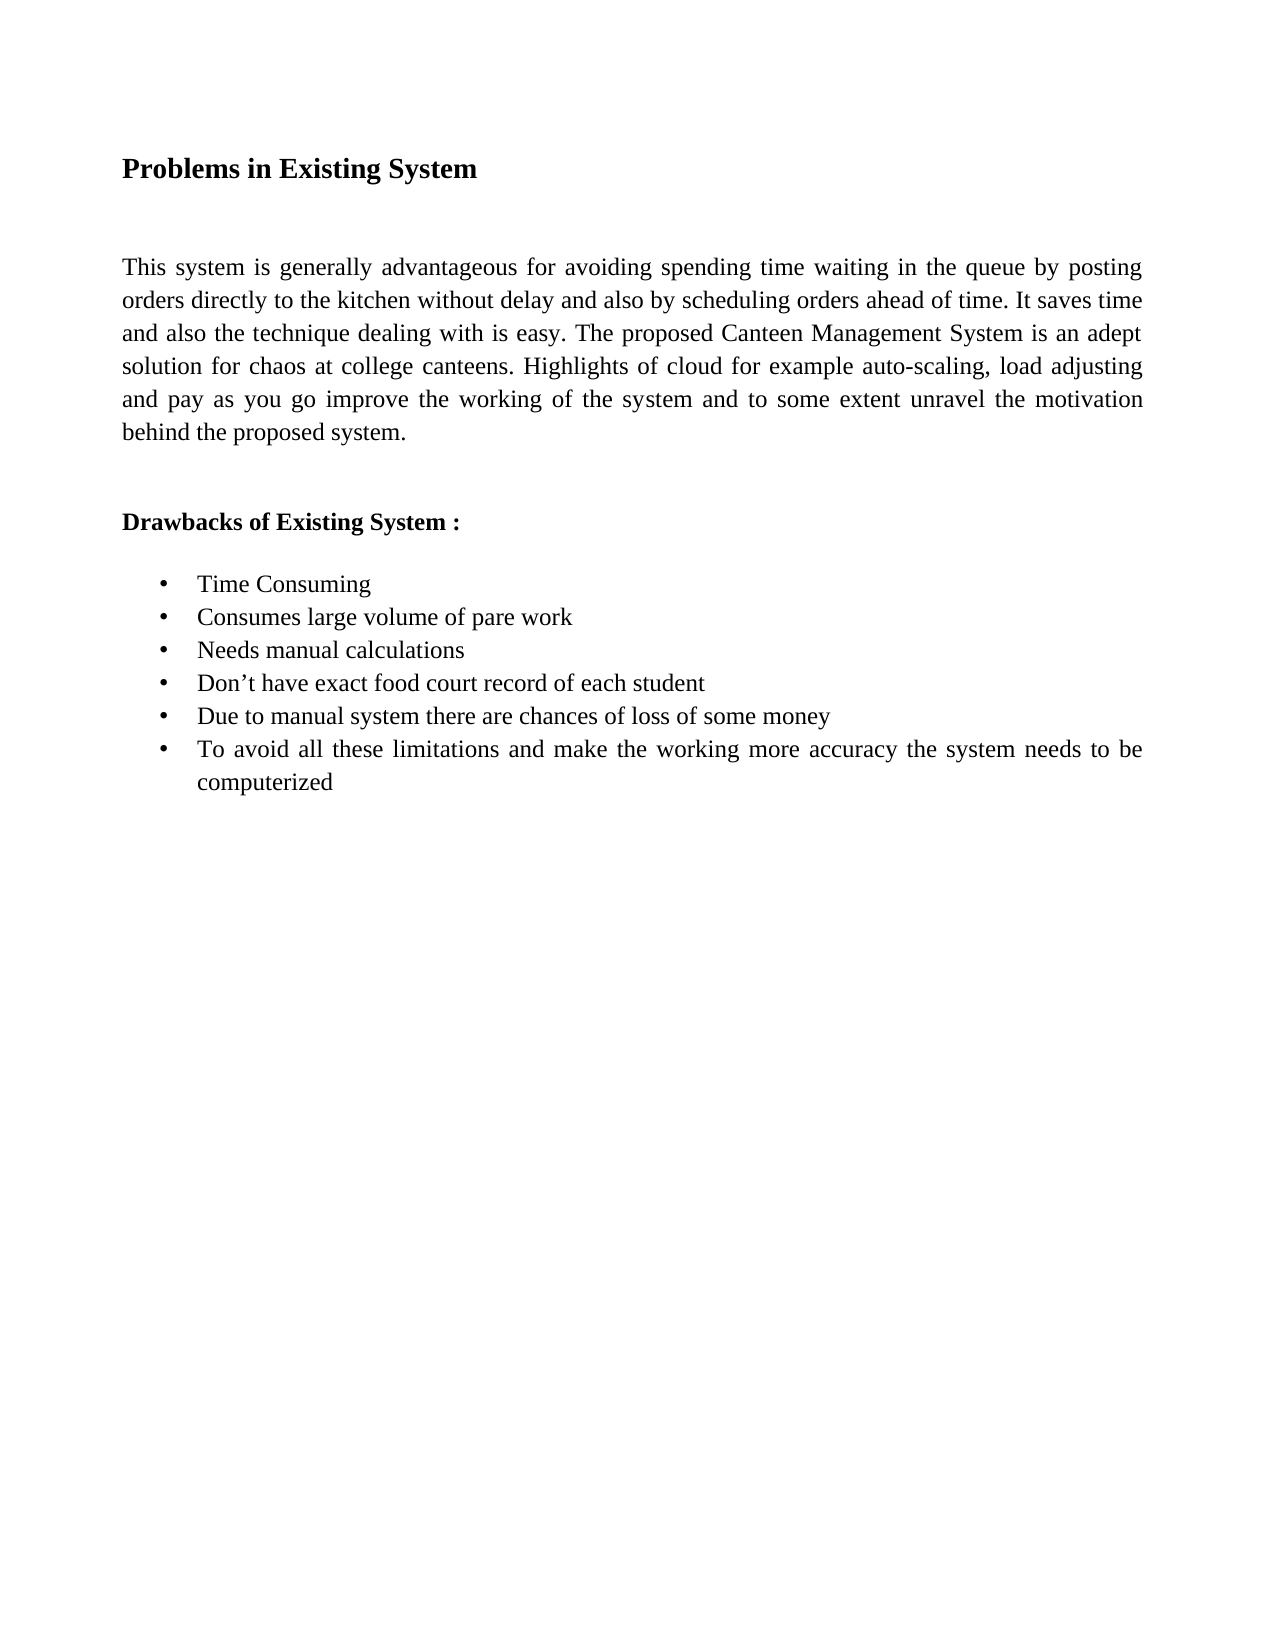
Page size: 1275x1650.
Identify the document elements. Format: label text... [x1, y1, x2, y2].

text Problems in Existing System [122, 151, 1144, 185]
list To avoid all these limitations and make the working more accuracy the system needs to be computerized [159, 734, 1144, 796]
list Needs manual calculations [159, 635, 1144, 664]
list Don’t have exact food court record of each student [159, 668, 1144, 697]
text This system is generally advantageous for avoiding spending time waiting in the queue by posting orders directly to the kitchen without delay and also by scheduling orders ahead of time. It saves time and also the technique dealing with is easy. The proposed Canteen Management System is an adept solution for chaos at college canteens. Highlights of cloud for example auto-scaling, load adjusting and pay as you go improve the working of the system and to some extent unravel the motivation behind the proposed system. [122, 252, 1144, 446]
text Drawbacks of Existing System : [122, 507, 1144, 536]
list Time Consuming [159, 569, 1144, 598]
list Consumes large volume of pare work [159, 602, 1144, 631]
list Due to manual system there are chances of loss of some money [159, 701, 1144, 730]
